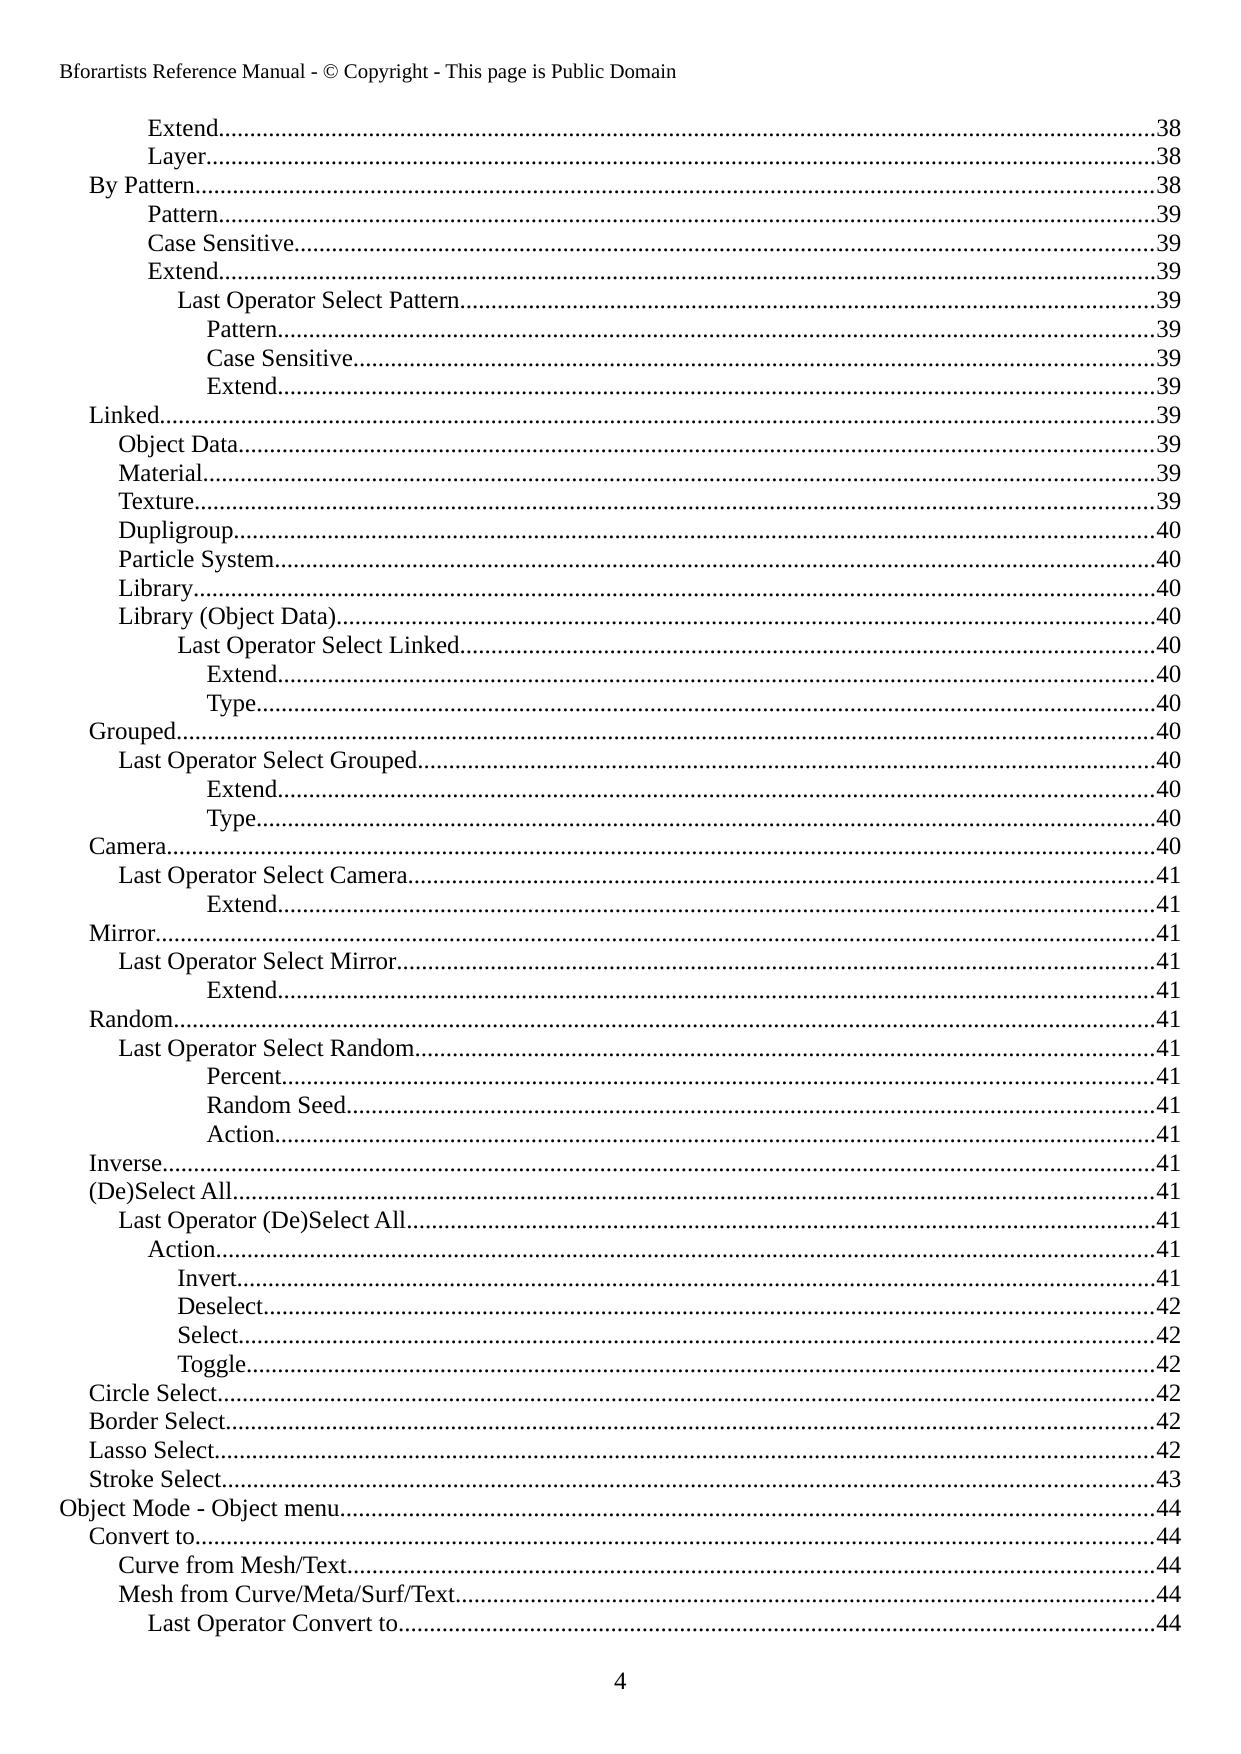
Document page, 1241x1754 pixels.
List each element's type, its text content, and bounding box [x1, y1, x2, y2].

text Object Data 39 [118, 429, 1181, 458]
text Curve from Mesh/Text 44 [118, 1550, 1181, 1579]
text Percent 41 [206, 1061, 1181, 1090]
text Extend 41 [206, 975, 1181, 1004]
text Last Operator Select Mirror 41 [118, 946, 1181, 975]
text Extend 40 [206, 659, 1181, 688]
text (De)Select All 41 [88, 1176, 1181, 1205]
text Last Operator Select Camera 41 [118, 860, 1181, 889]
text Last Operator Select Random 41 [118, 1033, 1181, 1061]
text Extend 39 [147, 256, 1181, 285]
text Type 40 [206, 803, 1181, 831]
text Action 41 [206, 1119, 1181, 1148]
text Deselect 42 [177, 1291, 1181, 1320]
text Action 41 [147, 1234, 1181, 1263]
text Layer 38 [147, 141, 1181, 170]
text Camera 40 [88, 831, 1181, 860]
text Last Operator Select Grouped 40 [118, 745, 1181, 774]
text Select 42 [177, 1320, 1181, 1349]
text Extend 40 [206, 774, 1181, 803]
text Linked 39 [88, 400, 1181, 429]
text Particle System 40 [118, 544, 1181, 573]
text Case Sensitive 39 [206, 343, 1181, 371]
text Last Operator (De)Select All 41 [118, 1205, 1181, 1234]
text Lasso Select 42 [88, 1435, 1181, 1464]
text Pattern 39 [147, 199, 1181, 228]
text Last Operator Select Pattern 39 [177, 285, 1181, 314]
text Toggle 42 [177, 1349, 1181, 1378]
text Library 40 [118, 573, 1181, 601]
text Pattern 39 [206, 314, 1181, 343]
text Convert to 44 [88, 1521, 1181, 1550]
text Extend 41 [206, 889, 1181, 918]
text Case Sensitive 39 [147, 228, 1181, 256]
text Mirror 41 [88, 918, 1181, 946]
text Last Operator Convert to 44 [147, 1608, 1181, 1636]
text Invert 41 [177, 1263, 1181, 1291]
text Library (Object Data) 40 [118, 601, 1181, 630]
text Object Mode - Object menu 44 [59, 1493, 1181, 1521]
text By Pattern 38 [88, 170, 1181, 199]
text Dupligroup 40 [118, 515, 1181, 544]
text Texture 39 [118, 486, 1181, 515]
text Material 39 [118, 458, 1181, 486]
text Grouped 40 [88, 716, 1181, 745]
text Stroke Select 43 [88, 1464, 1181, 1493]
text Mesh from Curve/Meta/Surf/Text 44 [118, 1579, 1181, 1608]
text Extend 38 [147, 113, 1181, 141]
text Extend 39 [206, 371, 1181, 400]
text Random 41 [88, 1004, 1181, 1033]
text Type 40 [206, 688, 1181, 716]
text Last Operator Select Linked 40 [177, 630, 1181, 659]
text Random Seed 41 [206, 1090, 1181, 1119]
text Circle Select 42 [88, 1378, 1181, 1406]
text Inverse 41 [88, 1148, 1181, 1176]
text Border Select 42 [88, 1406, 1181, 1435]
